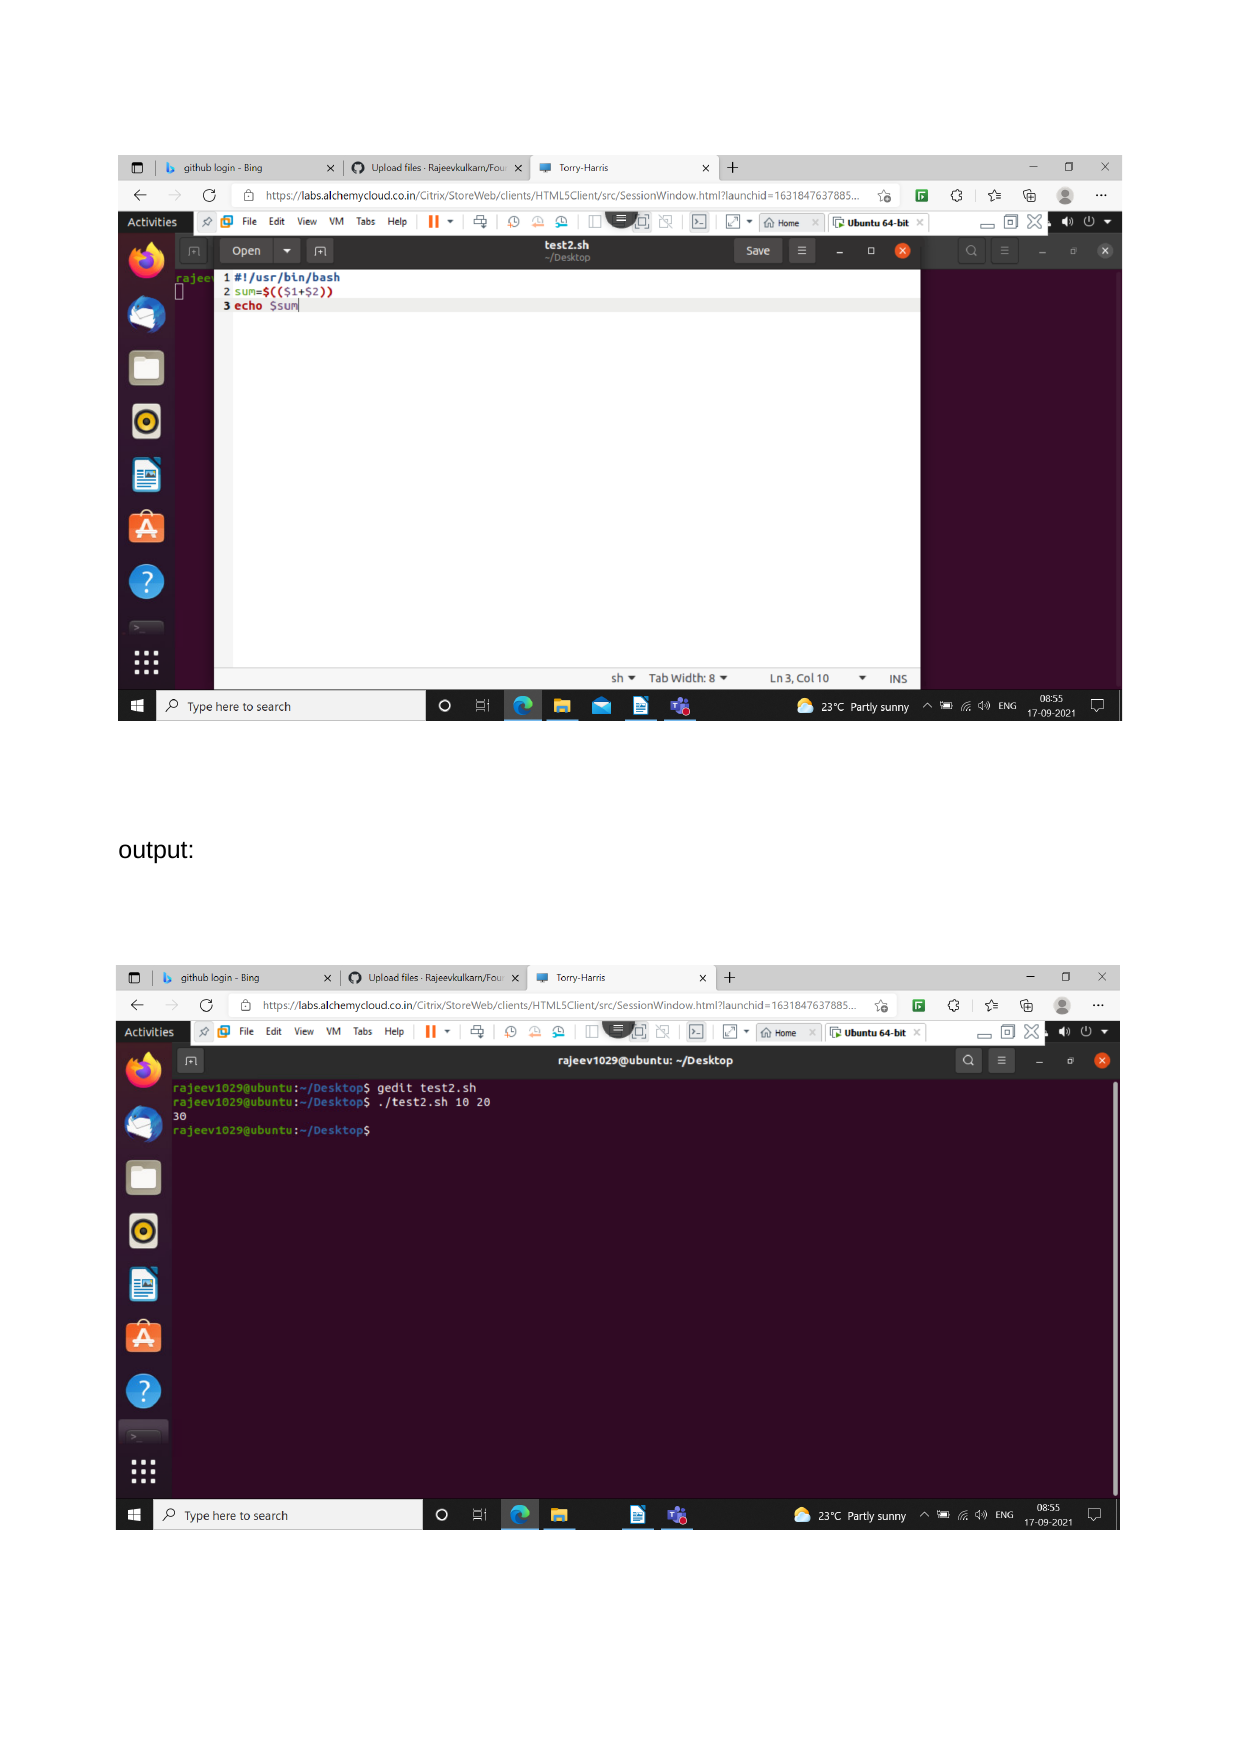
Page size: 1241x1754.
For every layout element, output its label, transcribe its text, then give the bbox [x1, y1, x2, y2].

text output: [118, 835, 1122, 864]
picture [115, 965, 1120, 1530]
picture [118, 155, 1123, 721]
